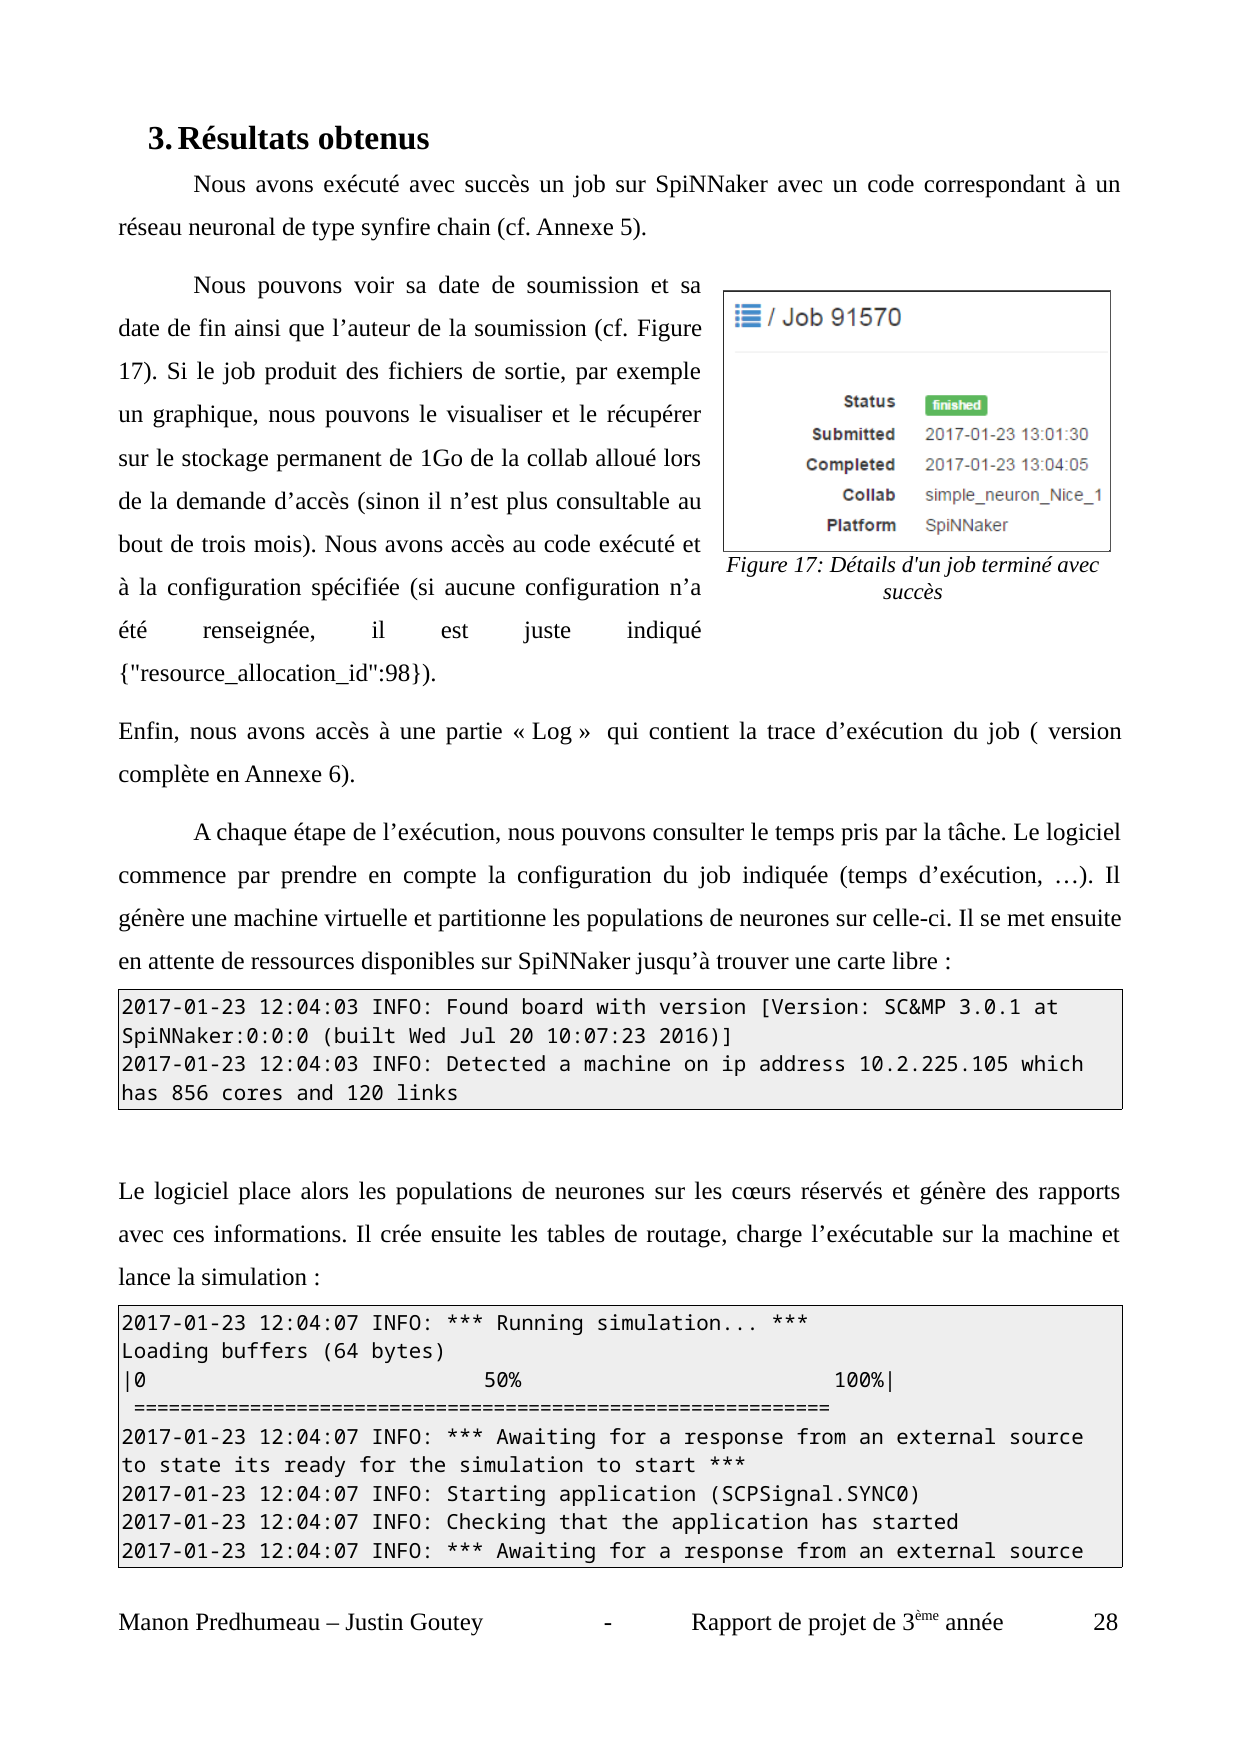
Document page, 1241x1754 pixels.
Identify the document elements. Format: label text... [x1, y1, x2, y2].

text [1055, 293, 1108, 550]
text 2017-01-23 12:04:07 INFO: Checking that the application has started [119, 1504, 1122, 1533]
text 2017-01-23 12:04:07 INFO: *** Running simulation... *** [119, 1306, 1122, 1334]
text 2017-01-23 12:04:03 INFO: Found board with version [Version: SC&MP 3.0.1 at SpiNNaker:0:0:0 (built Wed Jul 20 10:07:23 2016)] [119, 990, 1122, 1046]
text Nous avons exécuté avec succès un job sur SpiNNaker avec un code correspondant à un réseau neuronal de type synfire chain (cf. Annexe 5). [118, 169, 1122, 241]
text 2017-01-23 12:04:07 INFO: Starting application (SCPSignal.SYNC0) [119, 1476, 1122, 1504]
text A chaque étape de l’exécution, nous pouvons consulter le temps pris par la tâche. Le logiciel commence par prendre en compte la configuration du job indiquée (temps d’exécution, …). Il génère une machine virtuelle et partitionne les populations de neurones sur celle-ci. Il se met ensuite en attente de ressources disponibles sur SpiNNaker jusqu’à trouver une carte libre : [118, 817, 1122, 975]
text Nous pouvons voir sa date de soumission et sa date de fin ainsi que l’auteur de la soumission (cf. Figure 17). Si le job produit des fichiers de sortie, par exemple un graphique, nous pouvons le visualiser et le récupérer sur le stockage permanent de 1Go de la collab alloué lors de la demande d’accès (sinon il n’est plus consultable au bout de trois mois). Nous avons accès au code exécuté et à la configuration spécifiée (si aucune configuration n’a été renseignée, il est juste indiqué {"resource_allocation_id":98}). [118, 270, 1122, 687]
subtitle Résultats obtenus [148, 118, 1122, 157]
text 2017-01-23 12:04:03 INFO: Detected a machine on ip address 10.2.225.105 which has 856 cores and 120 links [119, 1046, 1122, 1109]
text 2017-01-23 12:04:07 INFO: *** Awaiting for a response from an external source [119, 1533, 1122, 1567]
text Loading buffers (64 bytes) [119, 1334, 1122, 1362]
text ============================================================ [119, 1391, 1122, 1419]
text 2017-01-23 12:04:07 INFO: *** Awaiting for a response from an external source to state its ready for the simulation to start *** [119, 1419, 1122, 1476]
text |0 50% 100%| [119, 1362, 1122, 1391]
picture [725, 293, 1055, 550]
text Figure 17: Détails d'un job terminé avec succès [723, 552, 1105, 604]
text Enfin, nous avons accès à une partie « Log » qui contient la trace d’exécution du job ( version complète en Annexe 6). [118, 716, 1122, 788]
text Le logiciel place alors les populations de neurones sur les cœurs réservés et génère des rapports avec ces informations. Il crée ensuite les tables de routage, charge l’exécutable sur la machine et lance la simulation : [118, 1176, 1122, 1291]
